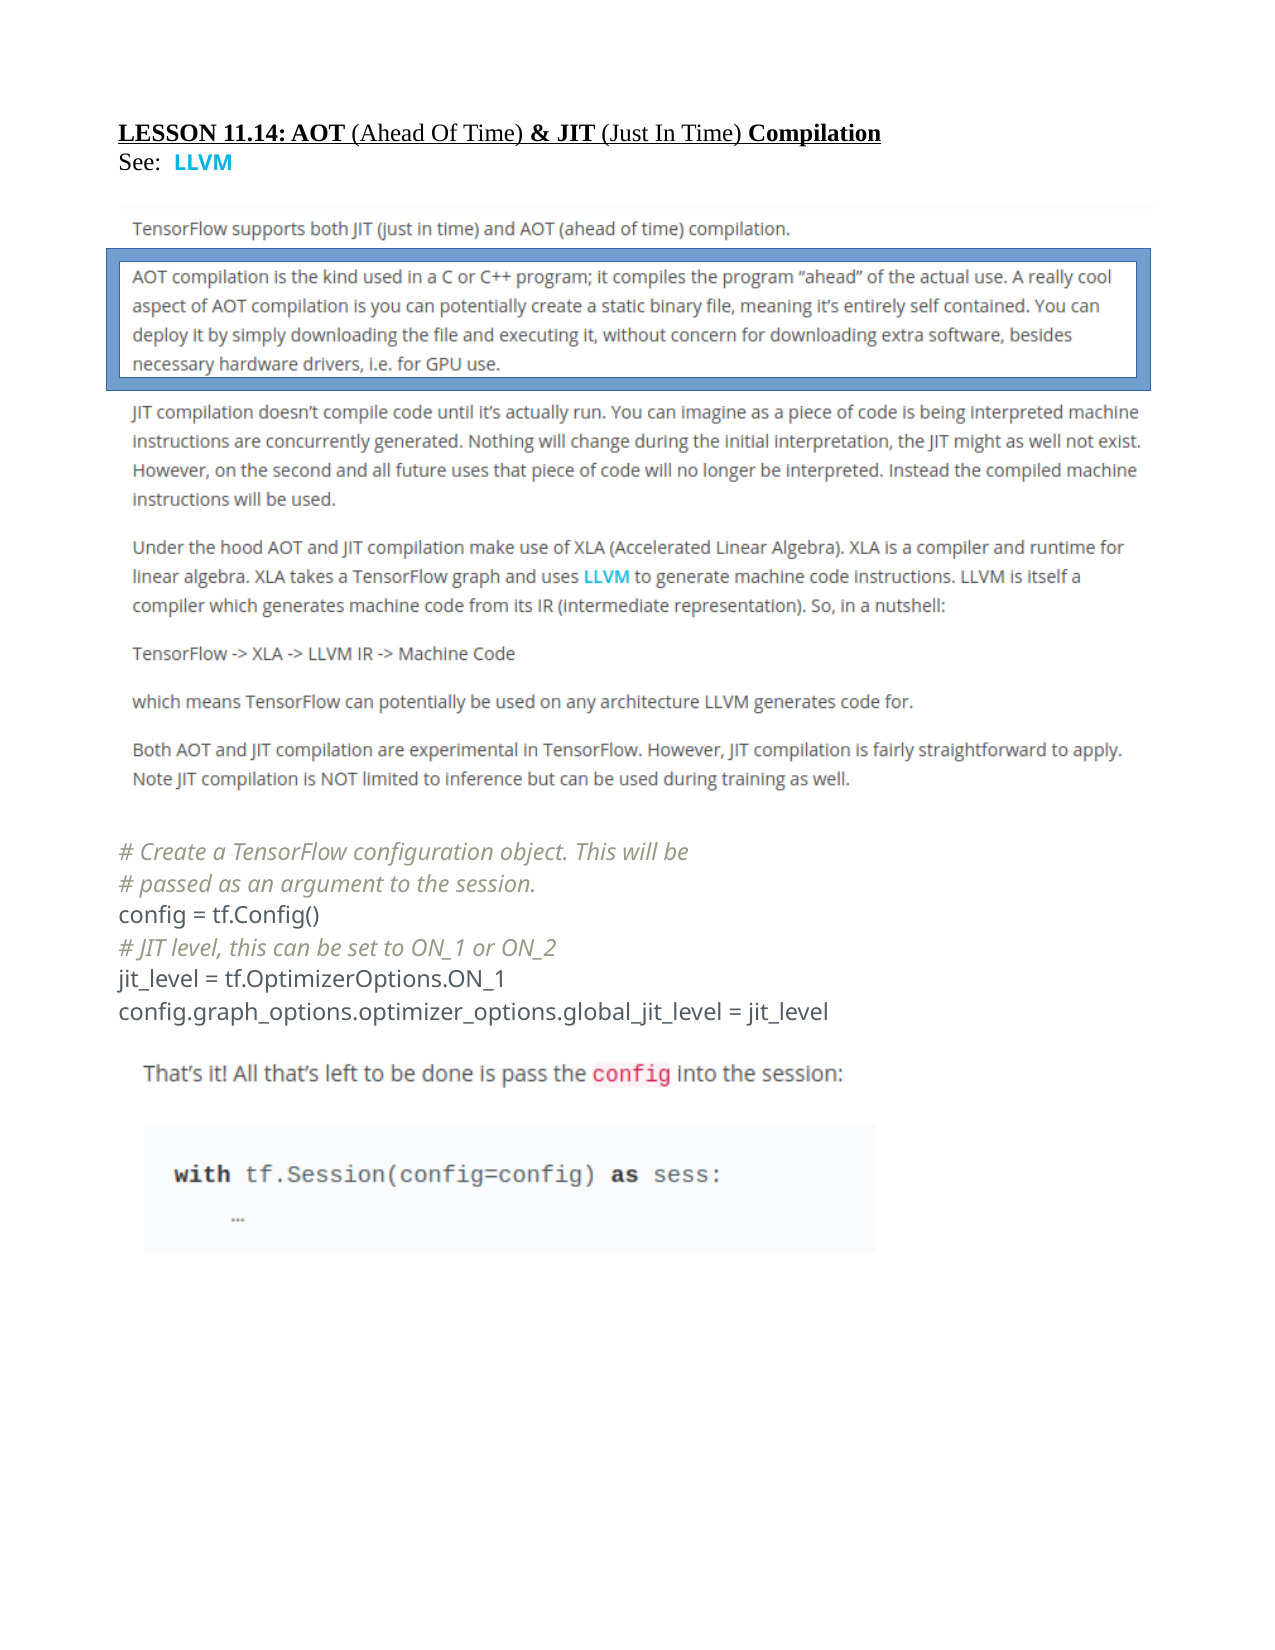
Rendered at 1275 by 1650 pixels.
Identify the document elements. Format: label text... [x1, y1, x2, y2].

picture [120, 262, 1136, 377]
text See: LLVM [118, 147, 1157, 177]
text LESSON 11.14: AOT (Ahead Of Time) & JIT (Just In Time) Compilation [118, 118, 1157, 147]
text jit_level = tf.OptimizerOptions.ON_1 [118, 963, 1157, 995]
text # Create a TensorFlow configuration object. This will be [118, 835, 1157, 867]
picture [127, 1055, 876, 1253]
text # passed as an argument to the session. [118, 867, 1157, 899]
picture [118, 205, 1157, 807]
text config.graph_options.optimizer_options.global_jit_level = jit_level [118, 995, 1157, 1027]
text # JIT level, this can be set to ON_1 or ON_2 [118, 931, 1157, 963]
text config = tf.Config() [118, 899, 1157, 931]
